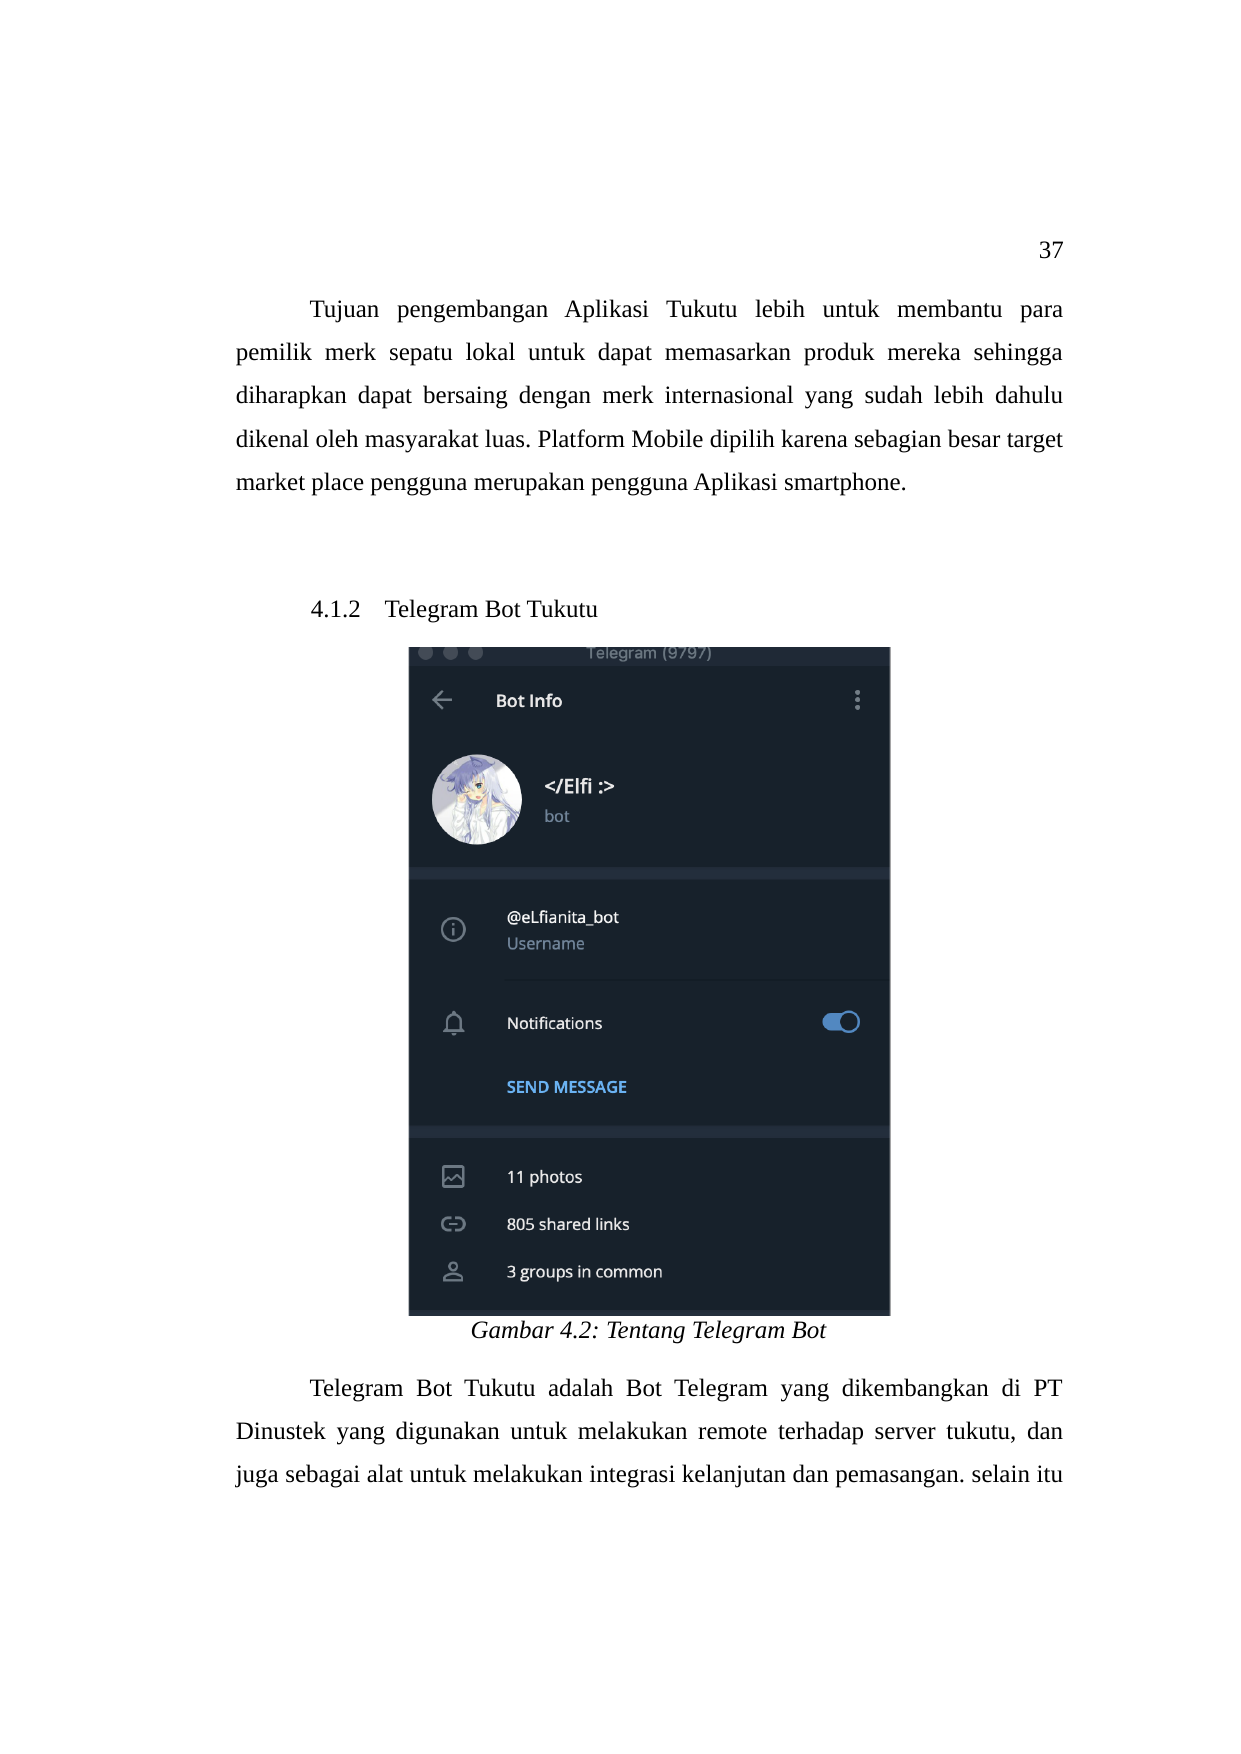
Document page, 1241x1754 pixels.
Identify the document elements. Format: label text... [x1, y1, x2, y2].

picture [408, 647, 891, 1316]
text Telegram Bot Tukutu adalah Bot Telegram yang dikembangkan di PT Dinustek yang digunakan untuk melakukan remote terhadap server tukutu, dan juga sebagai alat untuk melakukan integrasi kelanjutan dan pemasangan. selain itu [236, 1373, 1063, 1488]
subtitle Telegram Bot Tukutu [311, 594, 1063, 623]
text Gambar 4.2: Tentang Telegram Bot [408, 1316, 891, 1344]
text Tujuan pengembangan Aplikasi Tukutu lebih untuk membantu para pemilik merk sepatu lokal untuk dapat memasarkan produk mereka sehingga diharapkan dapat bersaing dengan merk internasional yang sudah lebih dahulu dikenal oleh masyarakat luas. Platform Mobile dipilih karena sebagian besar target market place pengguna merupakan pengguna Aplikasi smartphone. [236, 294, 1063, 496]
